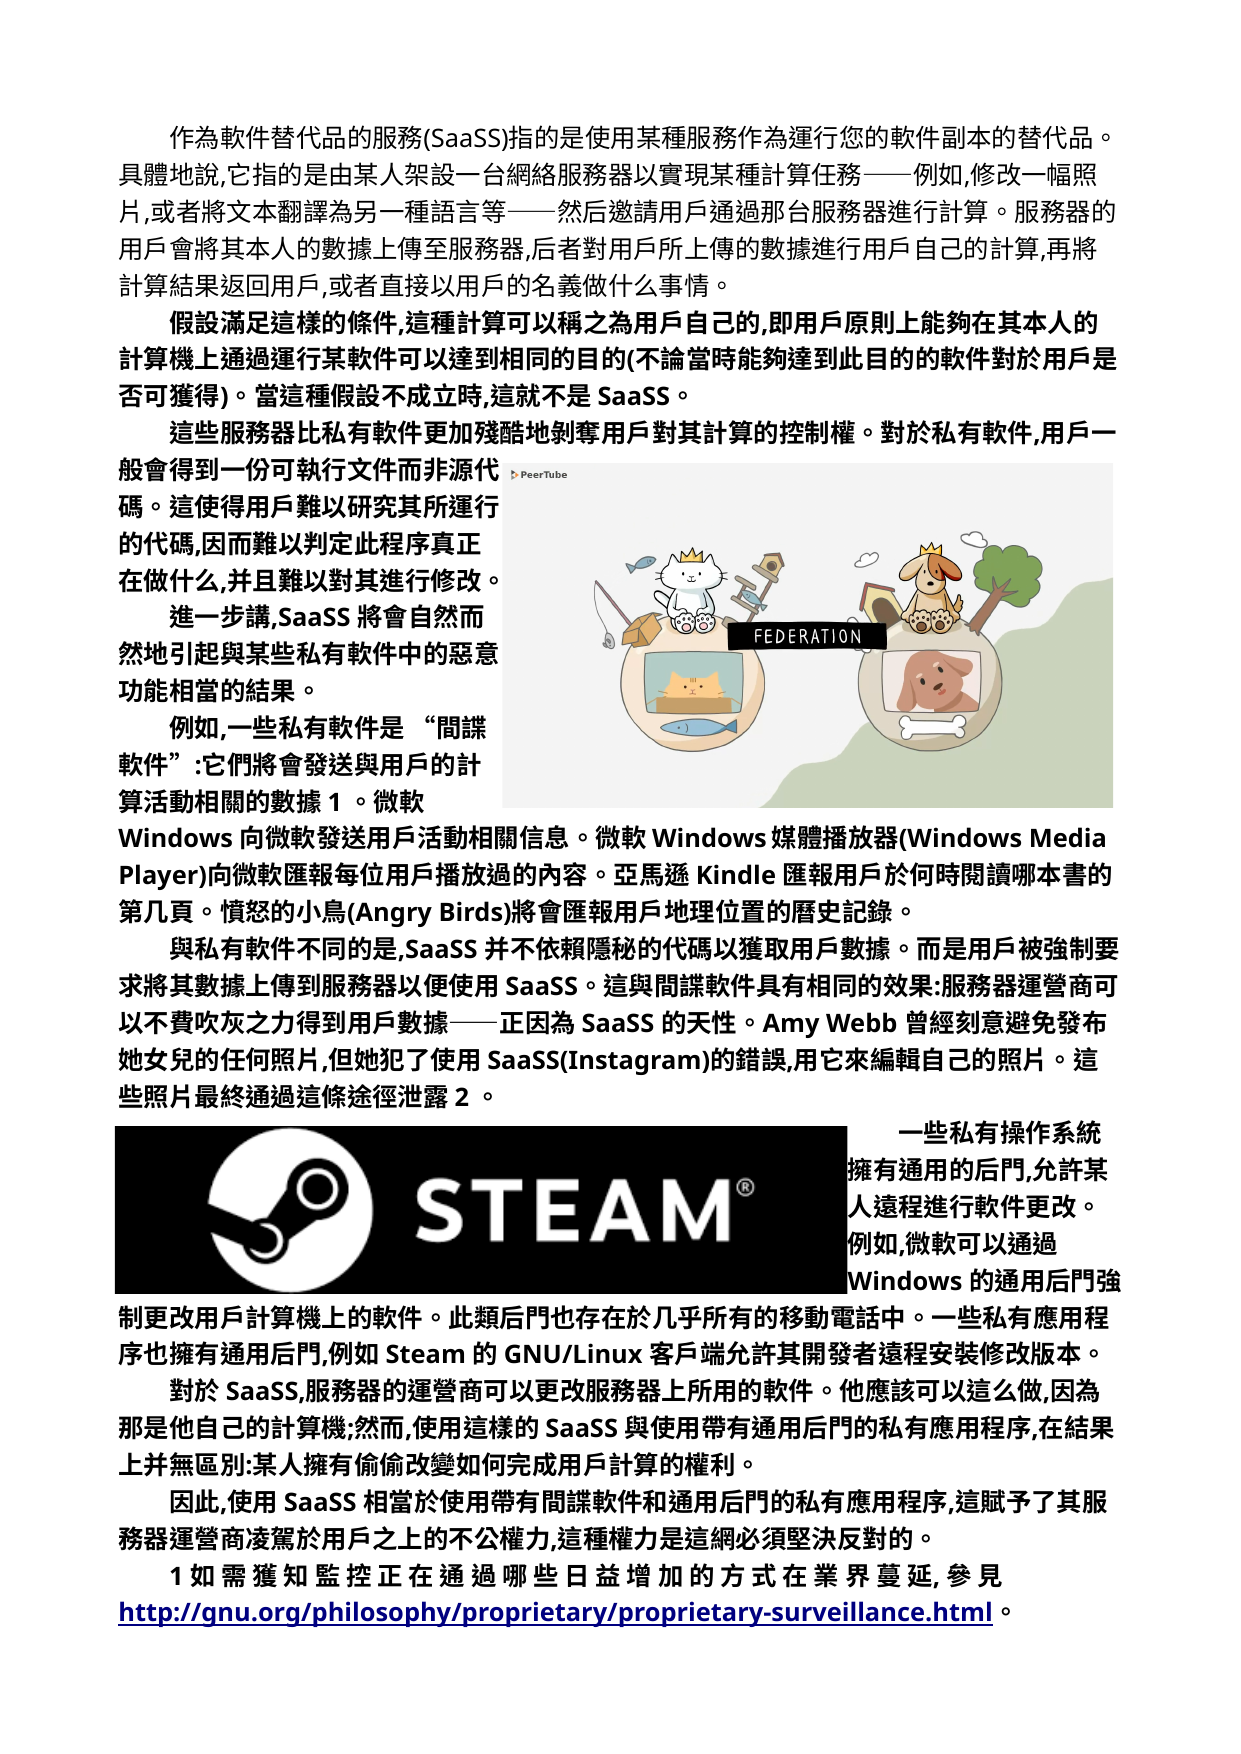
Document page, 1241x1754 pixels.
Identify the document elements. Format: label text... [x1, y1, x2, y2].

text 與私有軟件不同的是,SaaSS 并不依賴隱秘的代碼以獲取用戶數據。而是用戶被強制要求將其數據上傳到服務器以便使用 SaaSS。這與間諜軟件具有相同的效果:服務器運營商可以不費吹灰之力得到用戶數據——正因為 SaaSS 的天性。Amy Webb 曾經刻意避免發布她女兒的任何照片,但她犯了使用 SaaSS(Instagram)的錯誤,用它來編輯自己的照片。這些照片最終通過這條途徑泄露 2 。 [118, 929, 1122, 1113]
text 因此,使用 SaaSS 相當於使用帶有間諜軟件和通用后門的私有應用程序,這賦予了其服務器運營商凌駕於用戶之上的不公權力,這種權力是這網必須堅決反對的。 [118, 1482, 1122, 1556]
text 假設滿足這樣的條件,這種計算可以稱之為用戶自己的,即用戶原則上能夠在其本人的計算機上通過運行某軟件可以達到相同的目的(不論當時能夠達到此目的的軟件對於用戶是否可獲得)。當這種假設不成立時,這就不是 SaaSS。 [118, 302, 1122, 413]
text 一些私有操作系統擁有通用的后門,允許某人遠程進行軟件更改。例如,微軟可以通過 Windows 的通用后門強制更改用戶計算機上的軟件。此類后門也存在於几乎所有的移動電話中。一些私有應用程序也擁有通用后門,例如 Steam 的 GNU/Linux 客戶端允許其開發者遠程安裝修改版本。 [118, 1113, 1122, 1371]
text http://gnu.org/philosophy/proprietary/proprietary-surveillance.html。 [118, 1592, 1122, 1629]
text 例如,一些私有軟件是 “間諜軟件”:它們將會發送與用戶的計算活動相關的數據 1 。微軟 Windows 向微軟發送用戶活動相關信息。微軟 Windows媒體播放器(Windows Media Player)向微軟匯報每位用戶播放過的內容。亞馬遜 Kindle 匯報用戶於何時閱讀哪本書的第几頁。憤怒的小鳥(Angry Birds)將會匯報用戶地理位置的曆史記錄。 [118, 708, 1122, 929]
text 這些服務器比私有軟件更加殘酷地剝奪用戶對其計算的控制權。對於私有軟件,用戶一般會得到一份可執行文件而非源代碼。這使得用戶難以研究其所運行的代碼,因而難以判定此程序真正在做什么,并且難以對其進行修改。 [118, 413, 1122, 597]
picture [114, 1126, 848, 1294]
text 進一步講,SaaSS 將會自然而然地引起與某些私有軟件中的惡意功能相當的結果。 [118, 597, 502, 708]
picture [502, 463, 1114, 808]
text 1 如 需 獲 知 監 控 正 在 通 過 哪 些 日 益 增 加 的 方 式 在 業 界 蔓 延, 參 見 [118, 1556, 1122, 1592]
text 作為軟件替代品的服務(SaaSS)指的是使用某種服務作為運行您的軟件副本的替代品。具體地說,它指的是由某人架設一台網絡服務器以實現某種計算任務——例如,修改一幅照片,或者將文本翻譯為另一種語言等——然后邀請用戶通過那台服務器進行計算。服務器的用戶會將其本人的數據上傳至服務器,后者對用戶所上傳的數據進行用戶自己的計算,再將計算結果返回用戶,或者直接以用戶的名義做什么事情。 [118, 118, 1122, 302]
text [1114, 597, 1122, 708]
text 對於 SaaSS,服務器的運營商可以更改服務器上所用的軟件。他應該可以這么做,因為那是他自己的計算機;然而,使用這樣的 SaaSS 與使用帶有通用后門的私有應用程序,在結果上并無區別:某人擁有偷偷改變如何完成用戶計算的權利。 [118, 1371, 1122, 1482]
